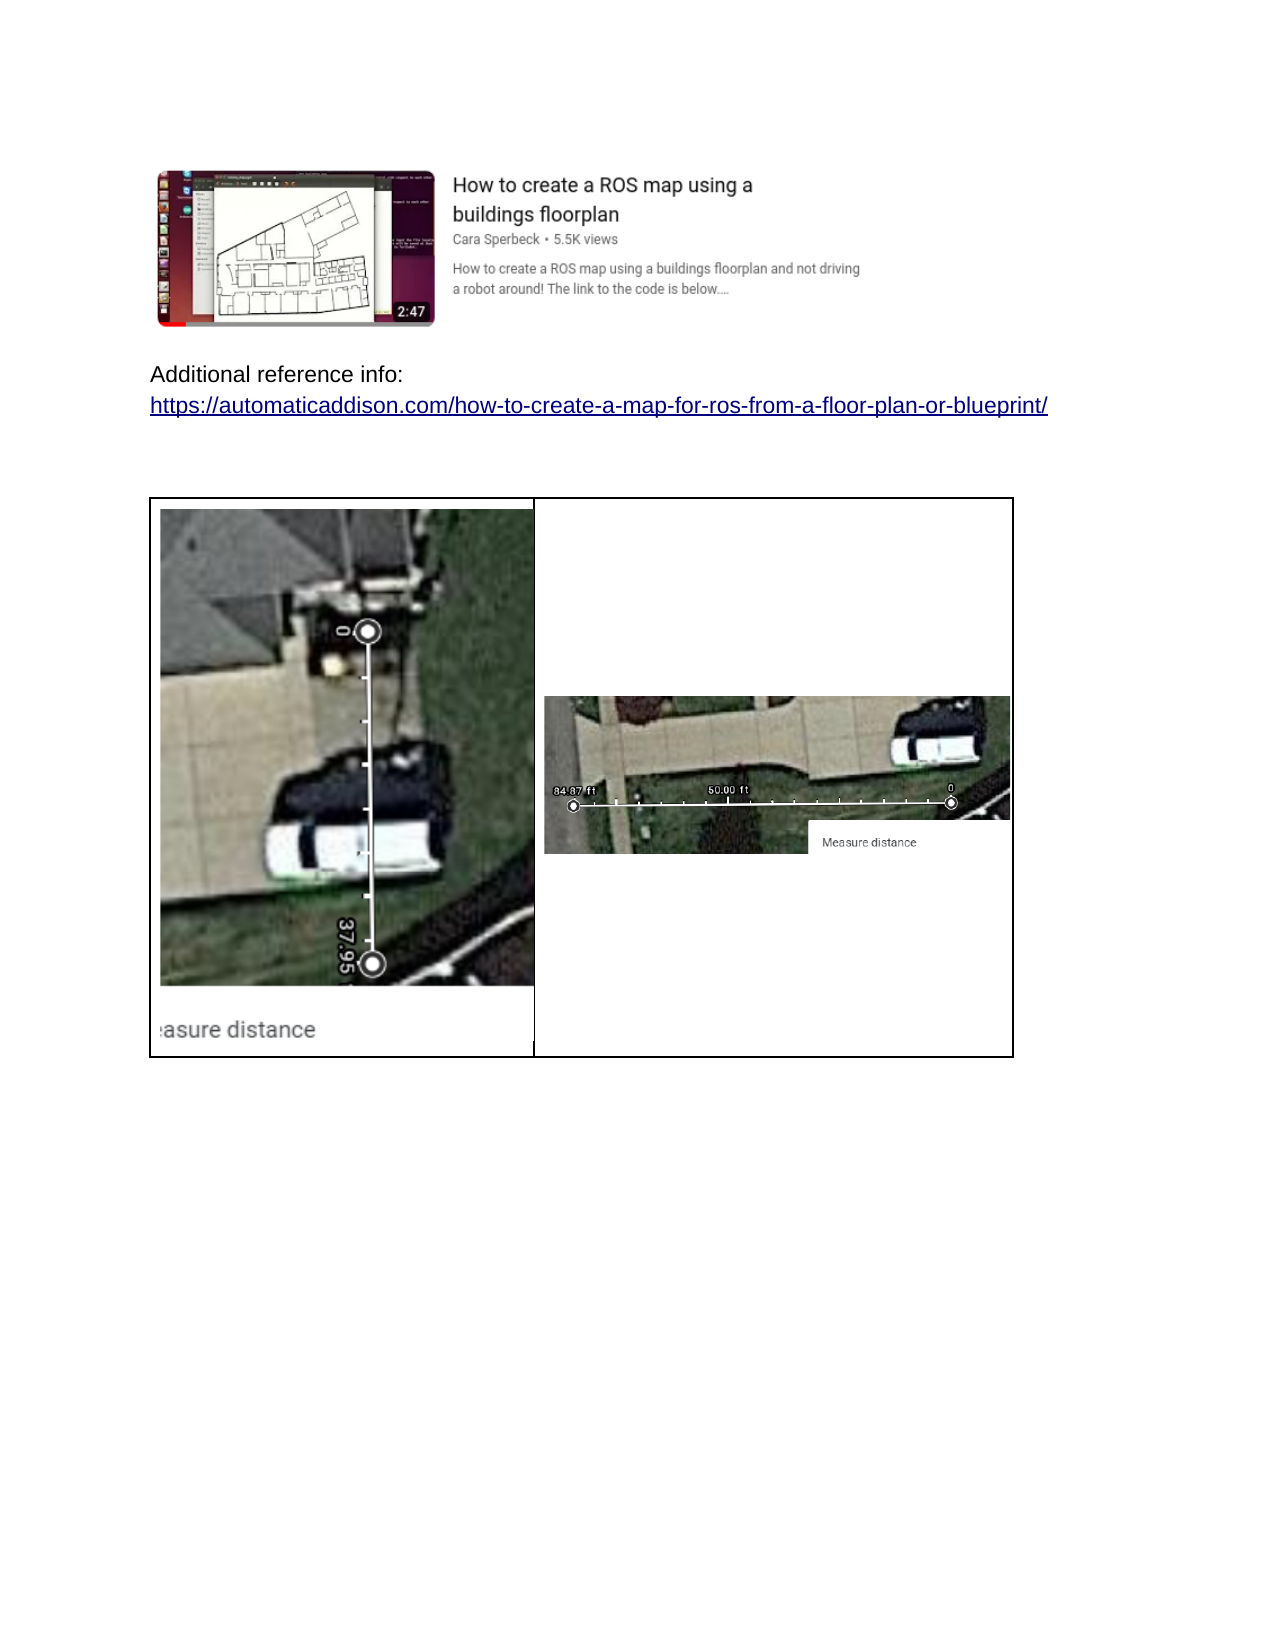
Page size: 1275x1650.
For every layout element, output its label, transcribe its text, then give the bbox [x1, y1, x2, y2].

picture [152, 165, 884, 338]
picture [544, 696, 1011, 854]
table_header [535, 499, 1012, 1056]
picture [160, 509, 534, 1041]
table_header [151, 499, 533, 1056]
text https://automaticaddison.com/how-to-create-a-map-for-ros-from-a-floor-plan-or-blueprint/ [150, 392, 1125, 418]
text Additional reference info: [150, 361, 1125, 388]
